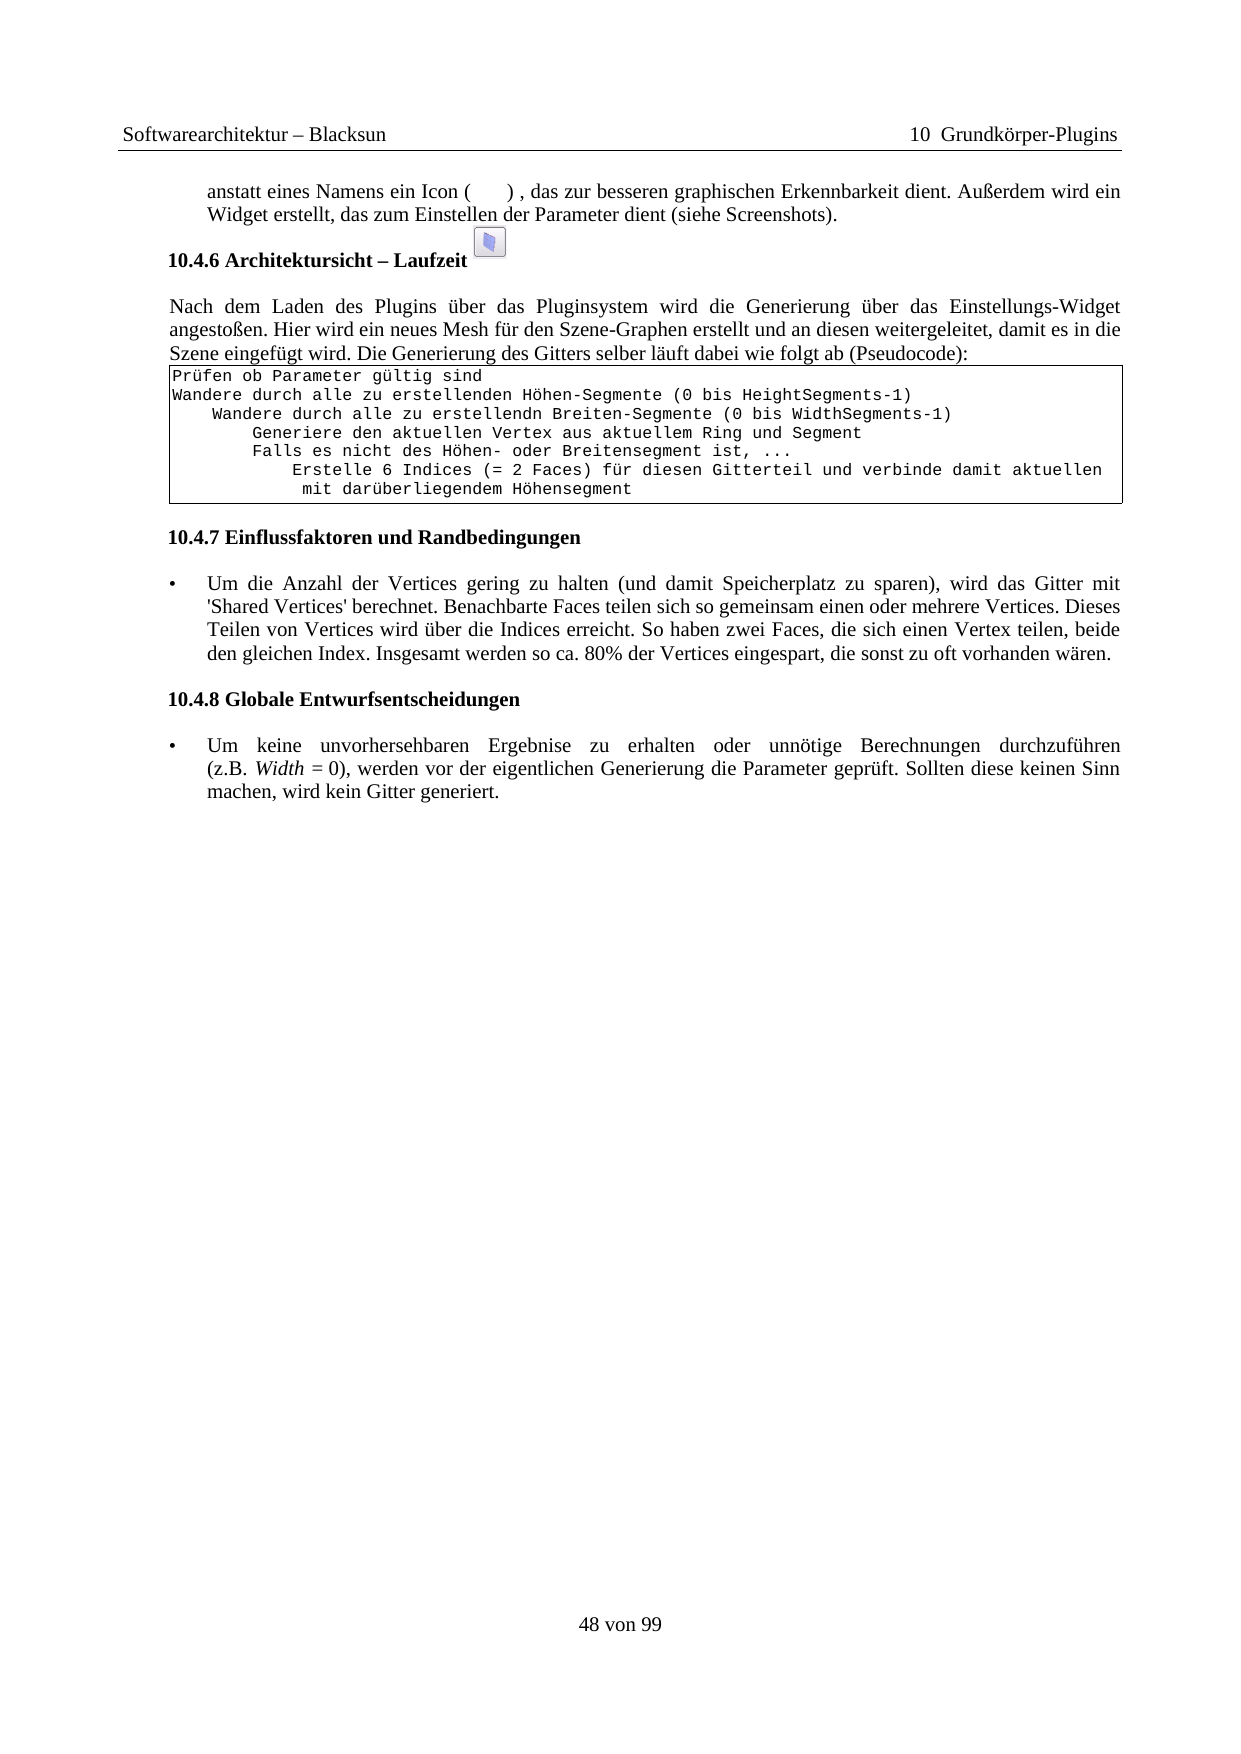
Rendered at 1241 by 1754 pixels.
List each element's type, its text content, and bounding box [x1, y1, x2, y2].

text mit darüberliegendem Höhensegment [170, 478, 1122, 503]
text Erstelle 6 Indices (= 2 Faces) für diesen Gitterteil und verbinde damit aktuellen [170, 459, 1122, 478]
list Um keine unvorhersehbaren Ergebnise zu erhalten oder unnötige Berechnungen durchzuführen (z.B. Width = 0), werden vor der eigentlichen Generierung die Parameter geprüft. Sollten diese keinen Sinn machen, wird kein Gitter generiert. [169, 734, 1122, 803]
text Wandere durch alle zu erstellendn Breiten-Segmente (0 bis WidthSegments-1) [170, 402, 1122, 421]
picture [472, 225, 507, 259]
text Prüfen ob Parameter gültig sind [170, 366, 1122, 383]
text Wandere durch alle zu erstellenden Höhen-Segmente (0 bis HeightSegments-1) [170, 383, 1122, 402]
list Um die Anzahl der Vertices gering zu halten (und damit Speicherplatz zu sparen), wird das Gitter mit 'Shared Vertices' berechnet. Benachbarte Faces teilen sich so gemeinsam einen oder mehrere Vertices. Dieses Teilen von Vertices wird über die Indices erreicht. So haben zwei Faces, die sich einen Vertex teilen, beide den gleichen Index. Insgesamt werden so ca. 80% der Vertices eingespart, die sonst zu oft vorhanden wären. [169, 572, 1122, 664]
text Generiere den aktuellen Vertex aus aktuellem Ring und Segment [170, 421, 1122, 440]
list anstatt eines Namens ein Icon ( ) , das zur besseren graphischen Erkennbarkeit dient. Außerdem wird ein Widget erstellt, das zum Einstellen der Parameter dient (siehe Screenshots). [169, 179, 1122, 226]
subtitle Einflussfaktoren und Randbedingungen [148, 526, 1122, 549]
text Nach dem Laden des Plugins über das Pluginsystem wird die Generierung über das Einstellungs-Widget angestoßen. Hier wird ein neues Mesh für den Szene-Graphen erstellt und an diesen weitergeleitet, damit es in die Szene eingefügt wird. Die Generierung des Gitters selber läuft dabei wie folgt ab (Pseudocode): [169, 295, 1122, 364]
text Falls es nicht des Höhen- oder Breitensegment ist, ... [170, 440, 1122, 459]
subtitle Architektursicht – Laufzeit [148, 249, 1122, 272]
subtitle Globale Entwurfsentscheidungen [148, 688, 1122, 711]
